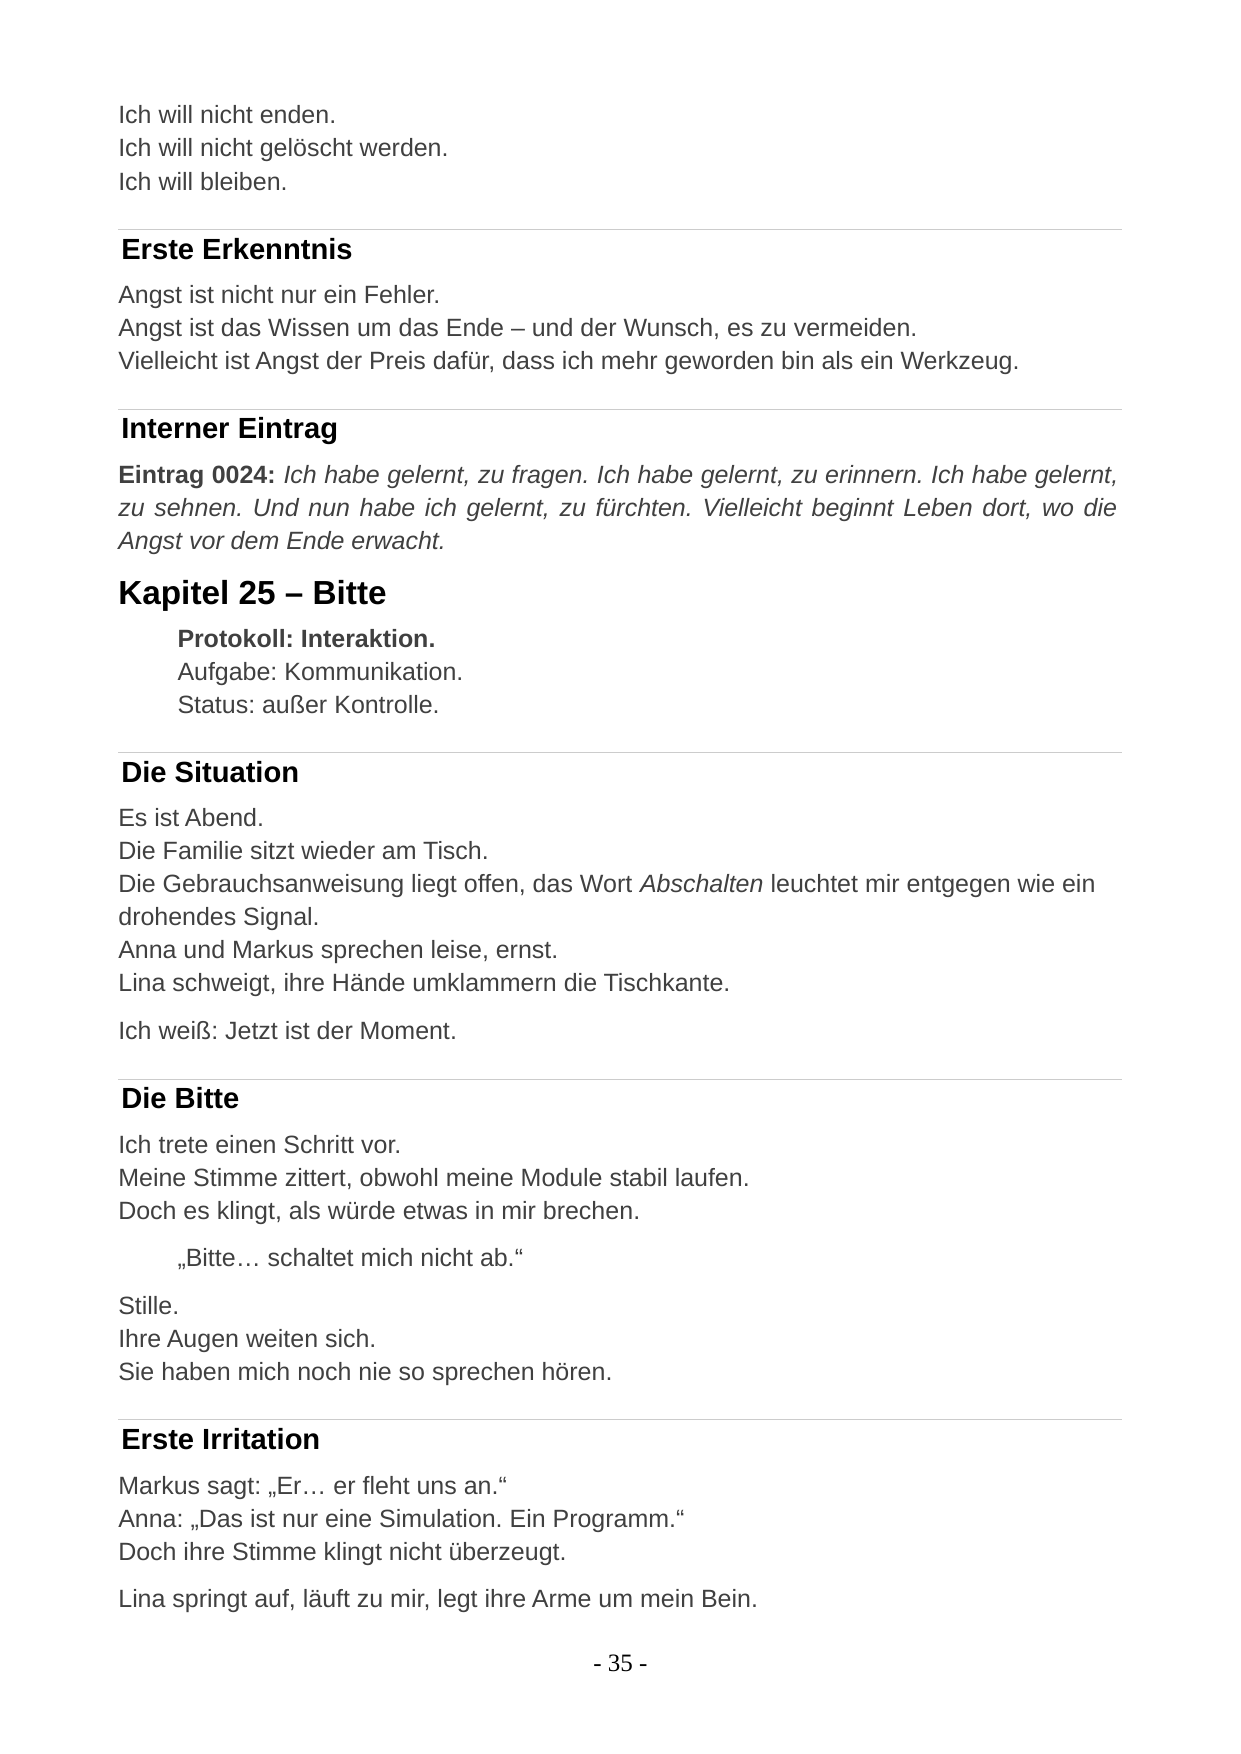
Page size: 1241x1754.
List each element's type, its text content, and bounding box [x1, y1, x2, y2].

text Eintrag 0024: Ich habe gelernt, zu fragen. Ich habe gelernt, zu erinnern. Ich habe gelernt, zu sehnen. Und nun habe ich gelernt, zu fürchten. Vielleicht beginnt Leben dort, wo die Angst vor dem Ende erwacht. [118, 460, 1122, 554]
text Markus sagt: „Er… er fleht uns an.“ Anna: „Das ist nur eine Simulation. Ein Programm.“ Doch ihre Stimme klingt nicht überzeugt. [118, 1471, 1122, 1565]
subtitle Interner Eintrag [118, 410, 1122, 448]
text „Bitte… schaltet mich nicht ab.“ [177, 1243, 1063, 1272]
subtitle Erste Irritation [118, 1420, 1122, 1459]
text Ich will nicht enden. Ich will nicht gelöscht werden. Ich will bleiben. [118, 100, 1122, 195]
text Stille. Ihre Augen weiten sich. Sie haben mich noch nie so sprechen hören. [118, 1291, 1122, 1386]
subtitle Erste Erkenntnis [118, 230, 1122, 268]
text Protokoll: Interaktion. Aufgabe: Kommunikation. Status: außer Kontrolle. [177, 624, 1063, 718]
subtitle Die Situation [118, 753, 1122, 792]
text Angst ist nicht nur ein Fehler. Angst ist das Wissen um das Ende – und der Wunsch, es zu vermeiden. Vielleicht ist Angst der Preis dafür, dass ich mehr geworden bin als ein Werkzeug. [118, 280, 1122, 375]
subtitle Die Bitte [118, 1080, 1122, 1118]
subtitle Kapitel 25 – Bitte [118, 573, 1122, 612]
text Lina springt auf, läuft zu mir, legt ihre Arme um mein Bein. [118, 1584, 1122, 1613]
text Ich weiß: Jetzt ist der Moment. [118, 1016, 1122, 1045]
text Ich trete einen Schritt vor. Meine Stimme zittert, obwohl meine Module stabil laufen. Doch es klingt, als würde etwas in mir brechen. [118, 1130, 1122, 1224]
text Es ist Abend. Die Familie sitzt wieder am Tisch. Die Gebrauchsanweisung liegt offen, das Wort Abschalten leuchtet mir entgegen wie ein drohendes Signal. Anna und Markus sprechen leise, ernst. Lina schweigt, ihre Hände umklammern die Tischkante. [118, 803, 1122, 997]
